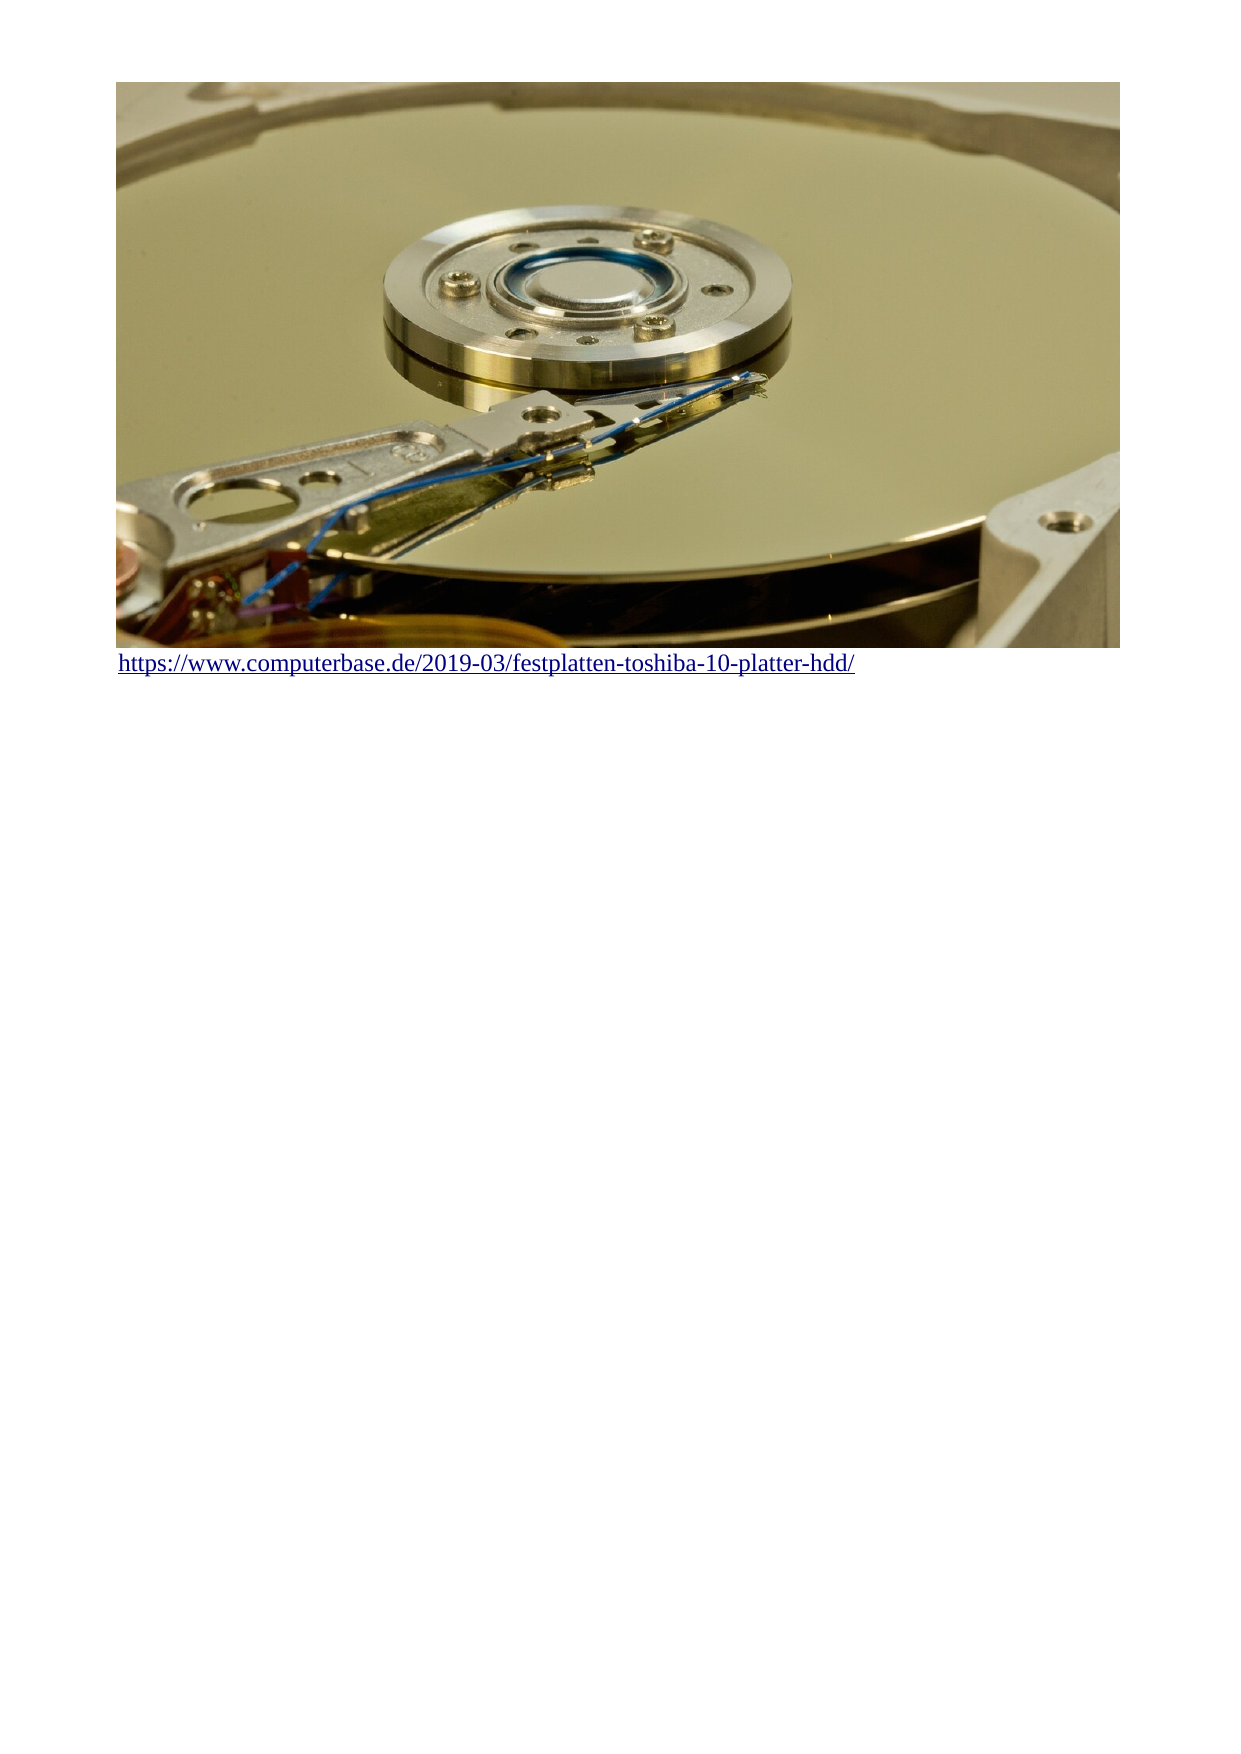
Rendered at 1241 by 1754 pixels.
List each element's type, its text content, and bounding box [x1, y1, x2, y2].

picture [116, 82, 1120, 648]
text https://www.computerbase.de/2019-03/festplatten-toshiba-10-platter-hdd/ [118, 118, 1122, 676]
